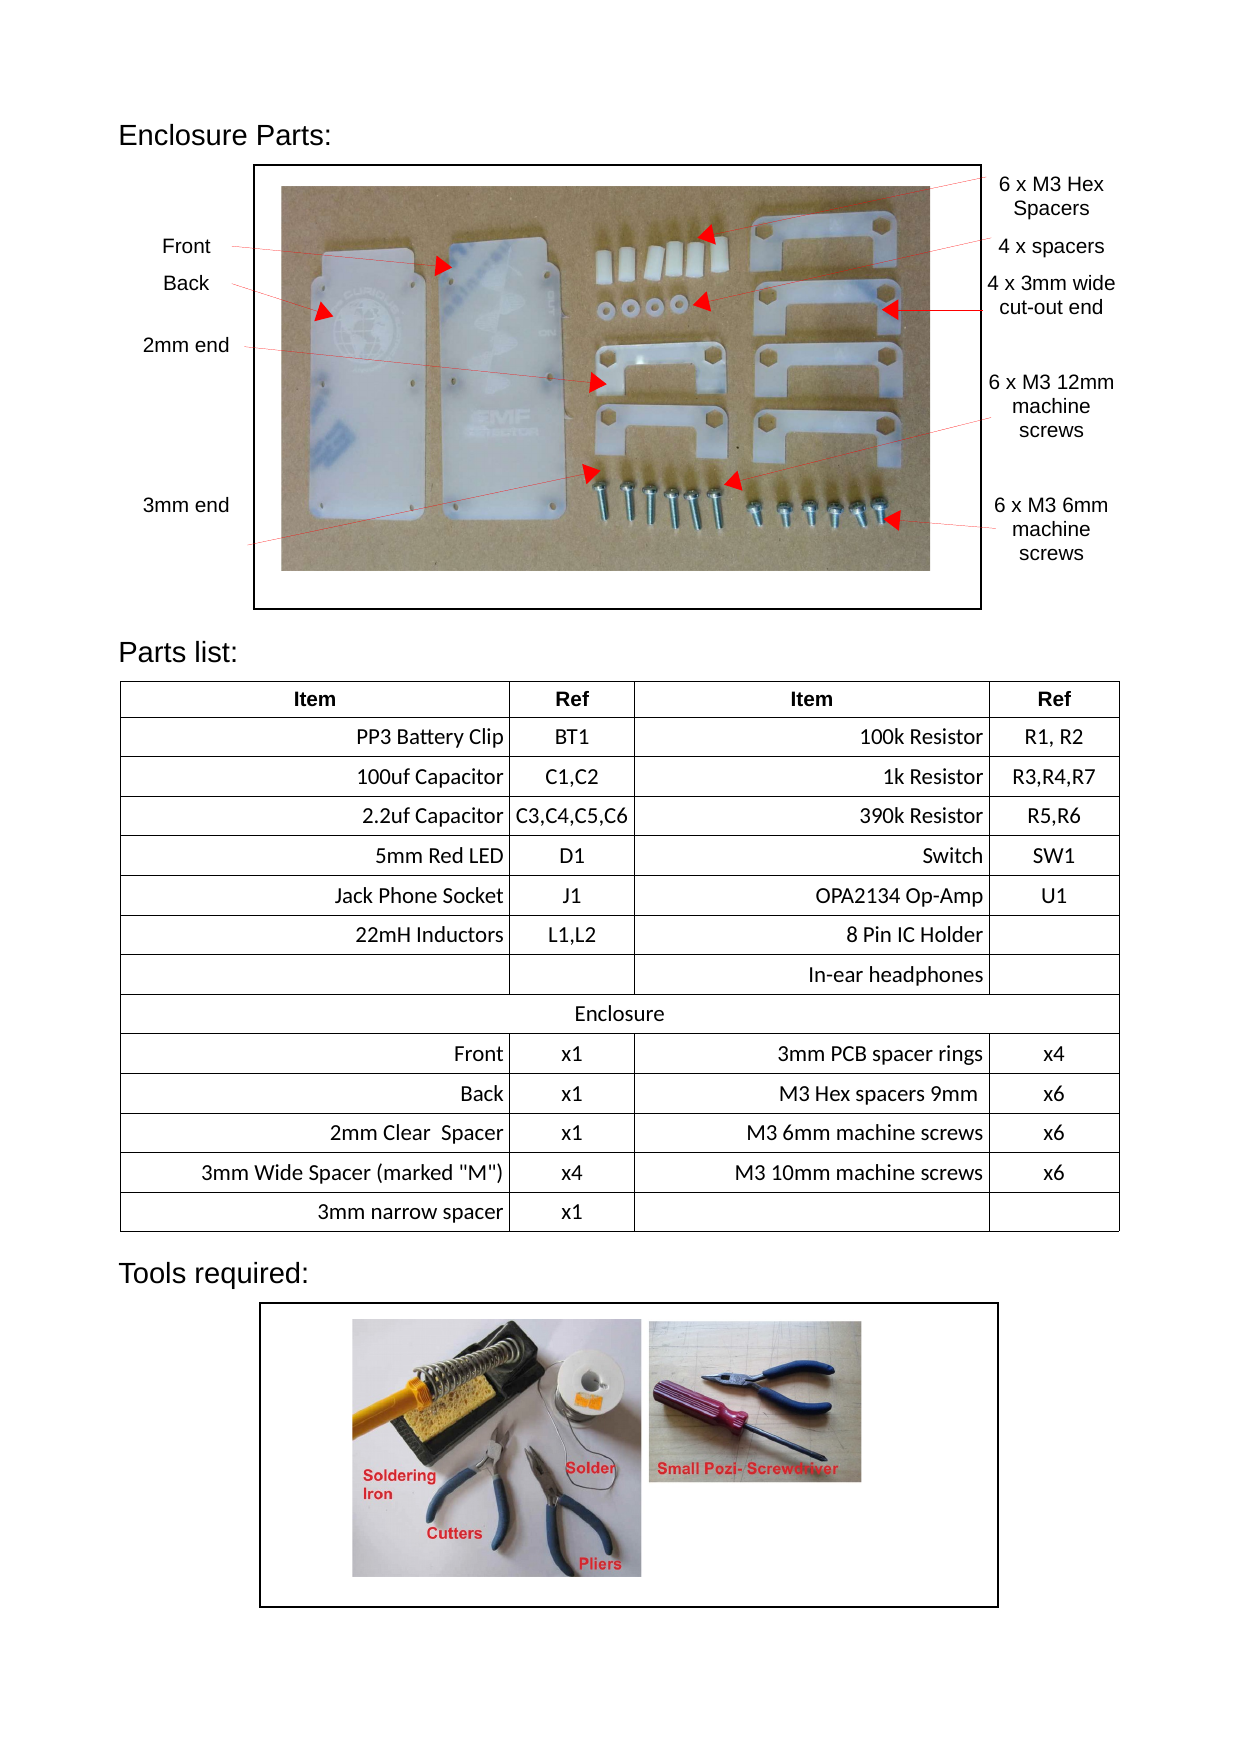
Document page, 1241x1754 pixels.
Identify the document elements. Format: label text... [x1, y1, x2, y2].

table_cell [982, 325, 1122, 362]
table_cell 6 x M3 6mm machine screws [982, 485, 1122, 570]
table_header Item [121, 682, 509, 717]
table_cell x1 [510, 1034, 634, 1073]
table_header [118, 164, 253, 226]
table_header Item [635, 682, 989, 717]
table_header Ref [990, 682, 1119, 717]
table_cell 5mm Red LED [121, 836, 509, 875]
table_cell [118, 1377, 259, 1415]
table_cell M3 6mm machine screws [635, 1114, 989, 1152]
table_cell 390k Resistor [635, 797, 989, 835]
table_cell [982, 448, 1122, 485]
table_cell 100uf Capacitor [121, 757, 509, 796]
table_cell 4 x spacers [982, 226, 1122, 263]
subtitle Enclosure Parts: [118, 118, 1122, 152]
table_cell 8 Pin IC Holder [635, 916, 989, 954]
table_cell OPA2134 Op-Amp [635, 876, 989, 914]
subtitle Tools required: [118, 1256, 1122, 1290]
table_cell x4 [510, 1153, 634, 1192]
table_cell [982, 570, 1122, 608]
table_cell Back [118, 263, 253, 324]
table_cell R3,R4,R7 [990, 757, 1119, 796]
picture [352, 1319, 862, 1577]
table_cell [121, 955, 509, 994]
table_cell 2mm Clear Spacer [121, 1114, 509, 1152]
table_header [931, 421, 980, 526]
table_cell [999, 1340, 1122, 1377]
table_cell [118, 448, 253, 485]
table_cell [118, 1415, 259, 1452]
table_cell [999, 1452, 1122, 1490]
table_cell [999, 1415, 1122, 1452]
table_header [261, 1304, 997, 1606]
table_cell U1 [990, 876, 1119, 914]
table_cell x1 [510, 1193, 634, 1231]
table_cell Front [118, 226, 253, 263]
table_cell [990, 916, 1119, 954]
table_header [255, 166, 980, 250]
table_cell [118, 570, 253, 608]
table_header [999, 1302, 1122, 1340]
table_cell C1,C2 [510, 757, 634, 796]
table_header [118, 1302, 259, 1340]
table_cell C3,C4,C5,C6 [510, 797, 634, 835]
table_cell [118, 362, 253, 447]
table_cell x6 [990, 1153, 1119, 1192]
table_header [255, 249, 281, 299]
table_cell SW1 [990, 836, 1119, 875]
table_cell 22mH Inductors [121, 916, 509, 954]
table_cell Jack Phone Socket [121, 876, 509, 914]
table_cell D1 [510, 836, 634, 875]
table_header [255, 524, 980, 608]
table_cell [510, 955, 634, 994]
table_cell PP3 Battery Clip [121, 718, 509, 756]
table_cell J1 [510, 876, 634, 914]
table_cell Back [121, 1074, 509, 1112]
table_cell L1,L2 [510, 916, 634, 954]
table_cell [990, 1193, 1119, 1231]
table_cell 1k Resistor [635, 757, 989, 796]
table_cell R5,R6 [990, 797, 1119, 835]
table_cell x4 [990, 1034, 1119, 1073]
table_cell 4 x 3mm wide cut-out end [982, 263, 1122, 324]
table_header [931, 241, 980, 310]
table_cell 3mm narrow spacer [121, 1193, 509, 1231]
table_header Ref [510, 682, 634, 717]
picture [281, 186, 931, 571]
table_header 6 x M3 Hex Spacers [982, 164, 1122, 226]
table_cell [990, 955, 1119, 994]
table_cell 2.2uf Capacitor [121, 797, 509, 835]
table_cell Switch [635, 836, 989, 875]
table_cell M3 10mm machine screws [635, 1153, 989, 1192]
table_header [255, 348, 281, 543]
table_cell In-ear headphones [635, 955, 989, 994]
table_cell 3mm end [118, 485, 253, 570]
table_cell [118, 1490, 259, 1527]
table_cell [999, 1377, 1122, 1415]
table_header [255, 292, 281, 350]
table_header [931, 311, 980, 432]
table_cell [635, 1193, 989, 1231]
table_cell M3 Hex spacers 9mm [635, 1074, 989, 1112]
table_cell x6 [990, 1074, 1119, 1112]
table_cell 3mm PCB spacer rings [635, 1034, 989, 1073]
table_cell Enclosure [121, 995, 1119, 1033]
table_cell [118, 1452, 259, 1490]
table_cell Front [121, 1034, 509, 1073]
table_cell R1, R2 [990, 718, 1119, 756]
table_header [931, 179, 980, 251]
table_cell 2mm end [118, 325, 253, 362]
table_cell x1 [510, 1074, 634, 1112]
table_cell [999, 1490, 1122, 1527]
table_cell x1 [510, 1114, 634, 1152]
table_cell x6 [990, 1114, 1119, 1152]
table_cell [118, 1340, 259, 1377]
table_cell 6 x M3 12mm machine screws [982, 362, 1122, 447]
table_cell BT1 [510, 718, 634, 756]
table_cell 3mm Wide Spacer (marked "M") [121, 1153, 509, 1192]
table_cell 100k Resistor [635, 718, 989, 756]
table_cell [999, 1527, 1122, 1606]
subtitle Parts list: [118, 635, 1122, 668]
table_cell [118, 1527, 259, 1606]
